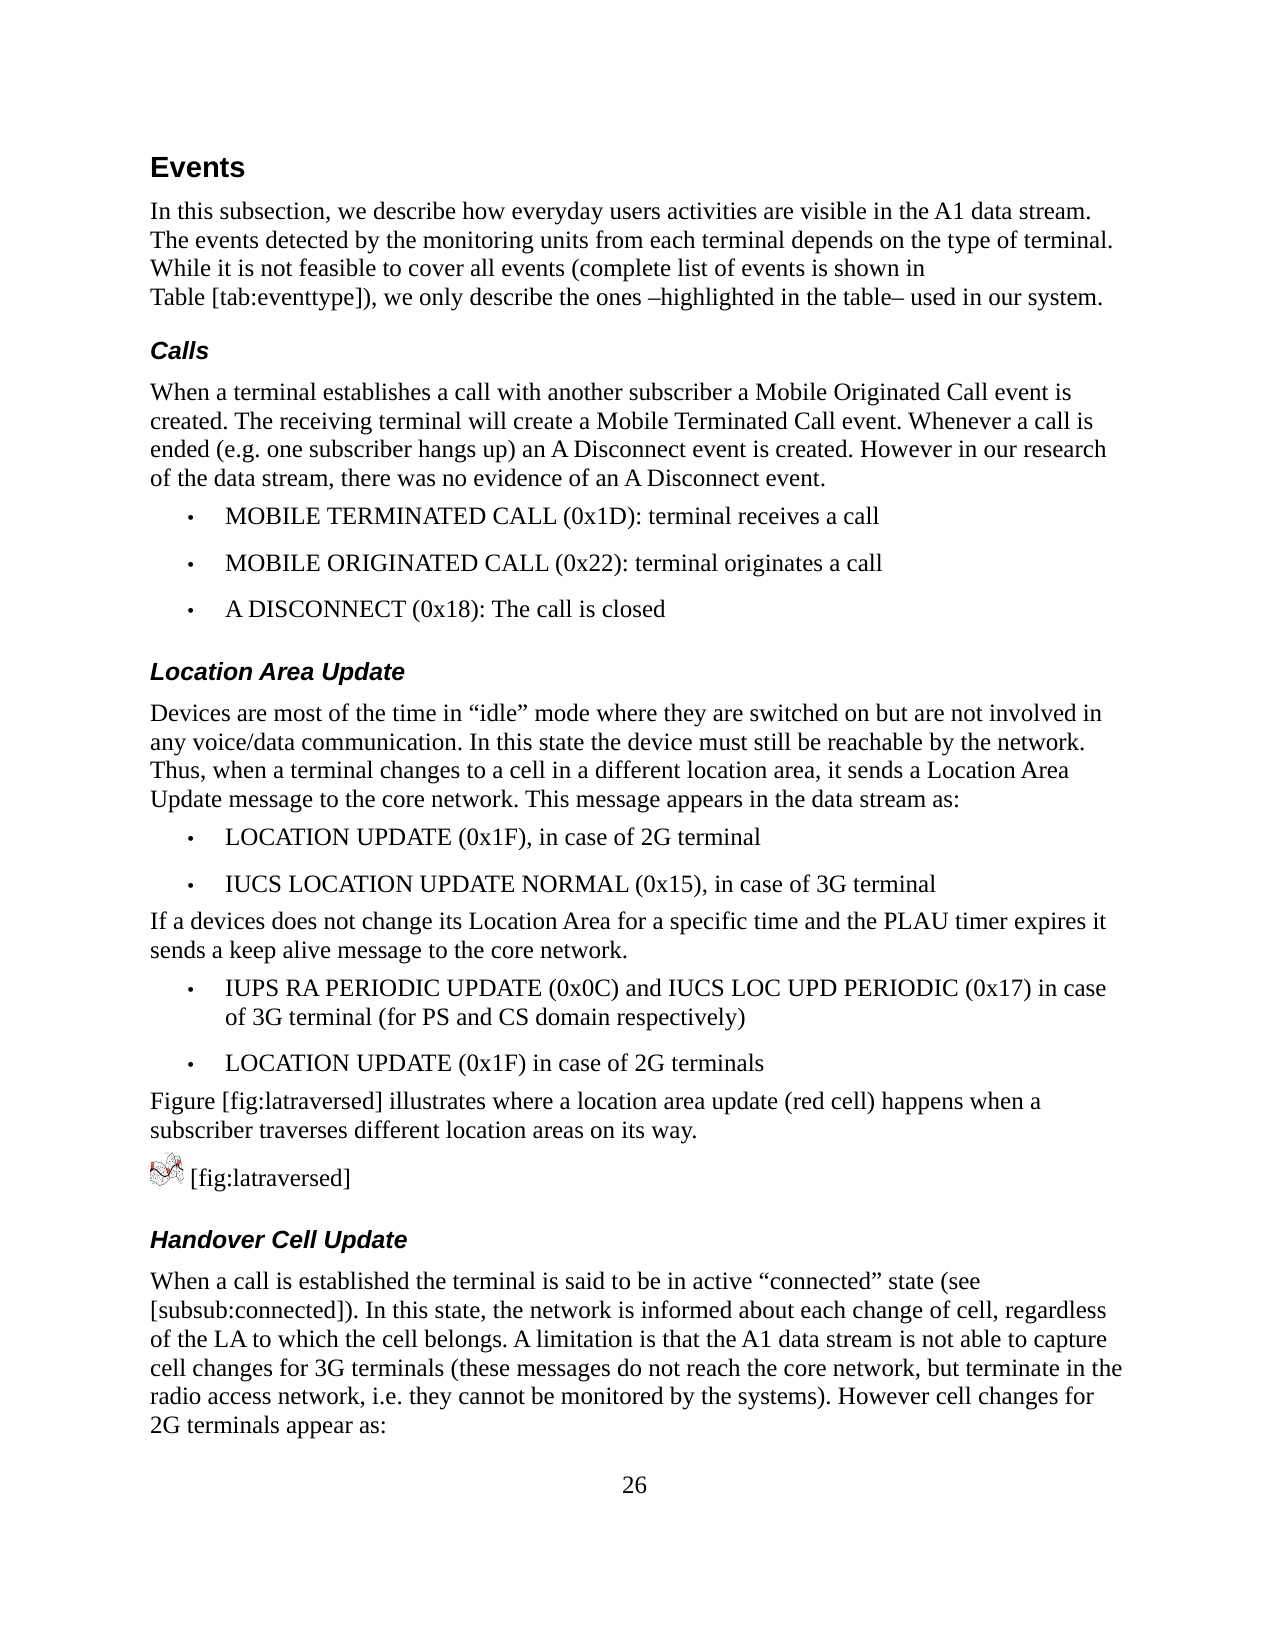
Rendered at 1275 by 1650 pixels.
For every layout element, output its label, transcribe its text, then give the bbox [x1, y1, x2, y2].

list LOCATION UPDATE (0x1F) in case of 2G terminals [187, 1048, 1125, 1077]
list A DISCONNECT (0x18): The call is closed [187, 594, 1125, 623]
text If a devices does not change its Location Area for a specific time and the PLAU timer expires it sends a keep alive message to the core network. [150, 906, 1125, 964]
text When a call is established the terminal is said to be in active “connected” state (see [subsub:connected]). In this state, the network is informed about each change of cell, regardless of the LA to which the cell belongs. A limitation is that the A1 data stream is not able to capture cell changes for 3G terminals (these messages do not reach the core network, but terminate in the radio access network, i.e. they cannot be monitored by the systems). However cell changes for 2G terminals appear as: [150, 1266, 1125, 1439]
list MOBILE TERMINATED CALL (0x1D): terminal receives a call [187, 501, 1125, 530]
text Figure [fig:latraversed] illustrates where a location area update (red cell) happens when a subscriber traverses different location areas on its way. [150, 1086, 1125, 1143]
list MOBILE ORIGINATED CALL (0x22): terminal originates a call [187, 548, 1125, 576]
text When a terminal establishes a call with another subscriber a Mobile Originated Call event is created. The receiving terminal will create a Mobile Terminated Call event. Whenever a call is ended (e.g. one subscriber hangs up) an A Disconnect event is created. However in our research of the data stream, there was no evidence of an A Disconnect event. [150, 377, 1125, 492]
subtitle Calls [150, 336, 1125, 364]
text In this subsection, we describe how everyday users activities are visible in the A1 data stream. The events detected by the monitoring units from each terminal depends on the type of terminal. While it is not feasible to cover all events (complete list of events is shown in Table [tab:eventtype]), we only describe the ones –highlighted in the table– used in our system. [150, 196, 1125, 311]
list IUCS LOCATION UPDATE NORMAL (0x15), in case of 3G terminal [187, 869, 1125, 897]
text Devices are most of the time in “idle” mode where they are switched on but are not involved in any voice/data communication. In this state the device must still be reachable by the network. Thus, when a terminal changes to a cell in a different location area, it sends a Location Area Update message to the core network. This message appears in the data stream as: [150, 698, 1125, 813]
list LOCATION UPDATE (0x1F), in case of 2G terminal [187, 822, 1125, 851]
subtitle Handover Cell Update [150, 1225, 1125, 1254]
subtitle Events [150, 150, 1125, 183]
text [fig:latraversed] [150, 1152, 1125, 1191]
list IUPS RA PERIODIC UPDATE (0x0C) and IUCS LOC UPD PERIODIC (0x17) in case of 3G terminal (for PS and CS domain respectively) [187, 973, 1125, 1030]
subtitle Location Area Update [150, 657, 1125, 686]
